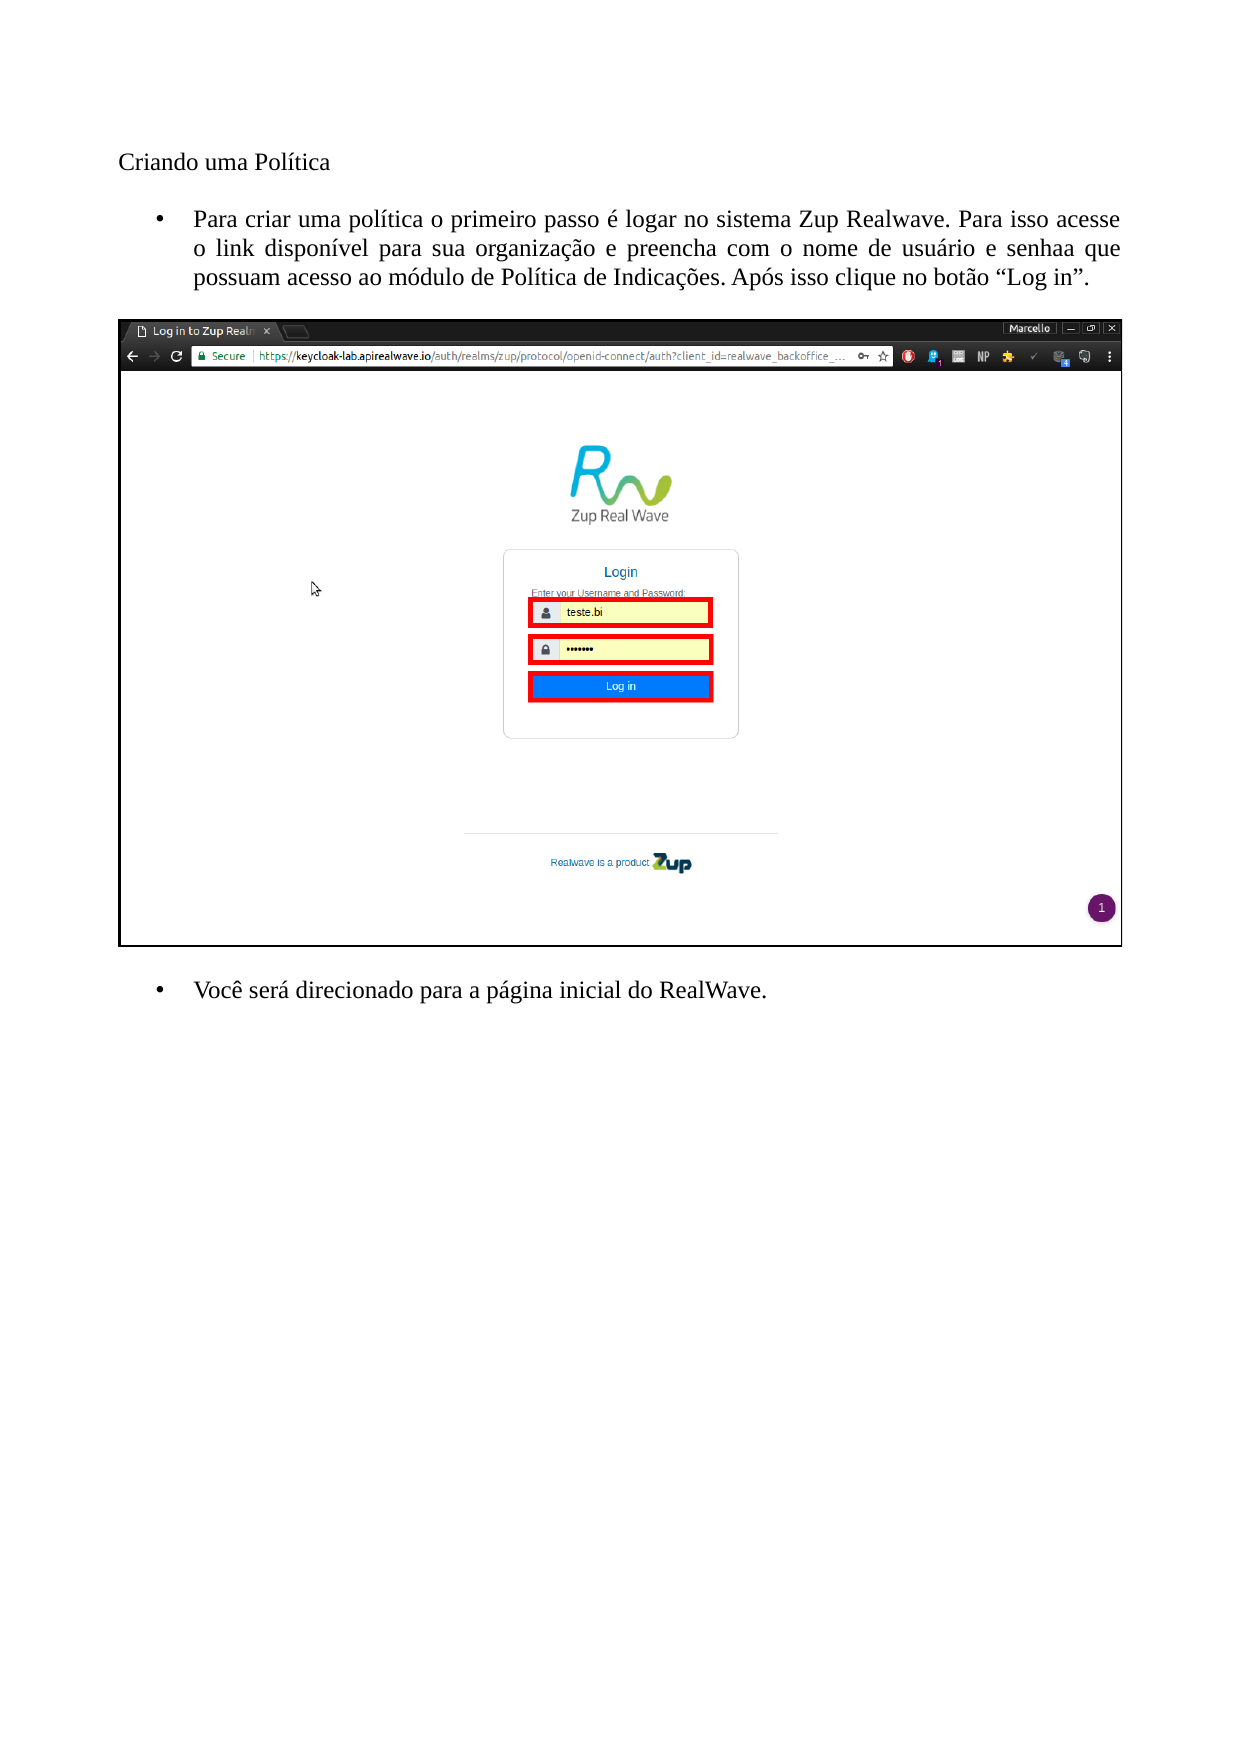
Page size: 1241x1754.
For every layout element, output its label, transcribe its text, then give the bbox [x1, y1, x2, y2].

list Você será direcionado para a página inicial do RealWave. [156, 976, 1122, 1004]
list Para criar uma política o primeiro passo é logar no sistema Zup Realwave. Para isso acesse o link disponível para sua organização e preencha com o nome de usuário e senhaa que possuam acesso ao módulo de Política de Indicações. Após isso clique no botão “Log in”. [156, 204, 1122, 291]
text Criando uma Política [118, 147, 1122, 176]
picture [118, 319, 1123, 947]
